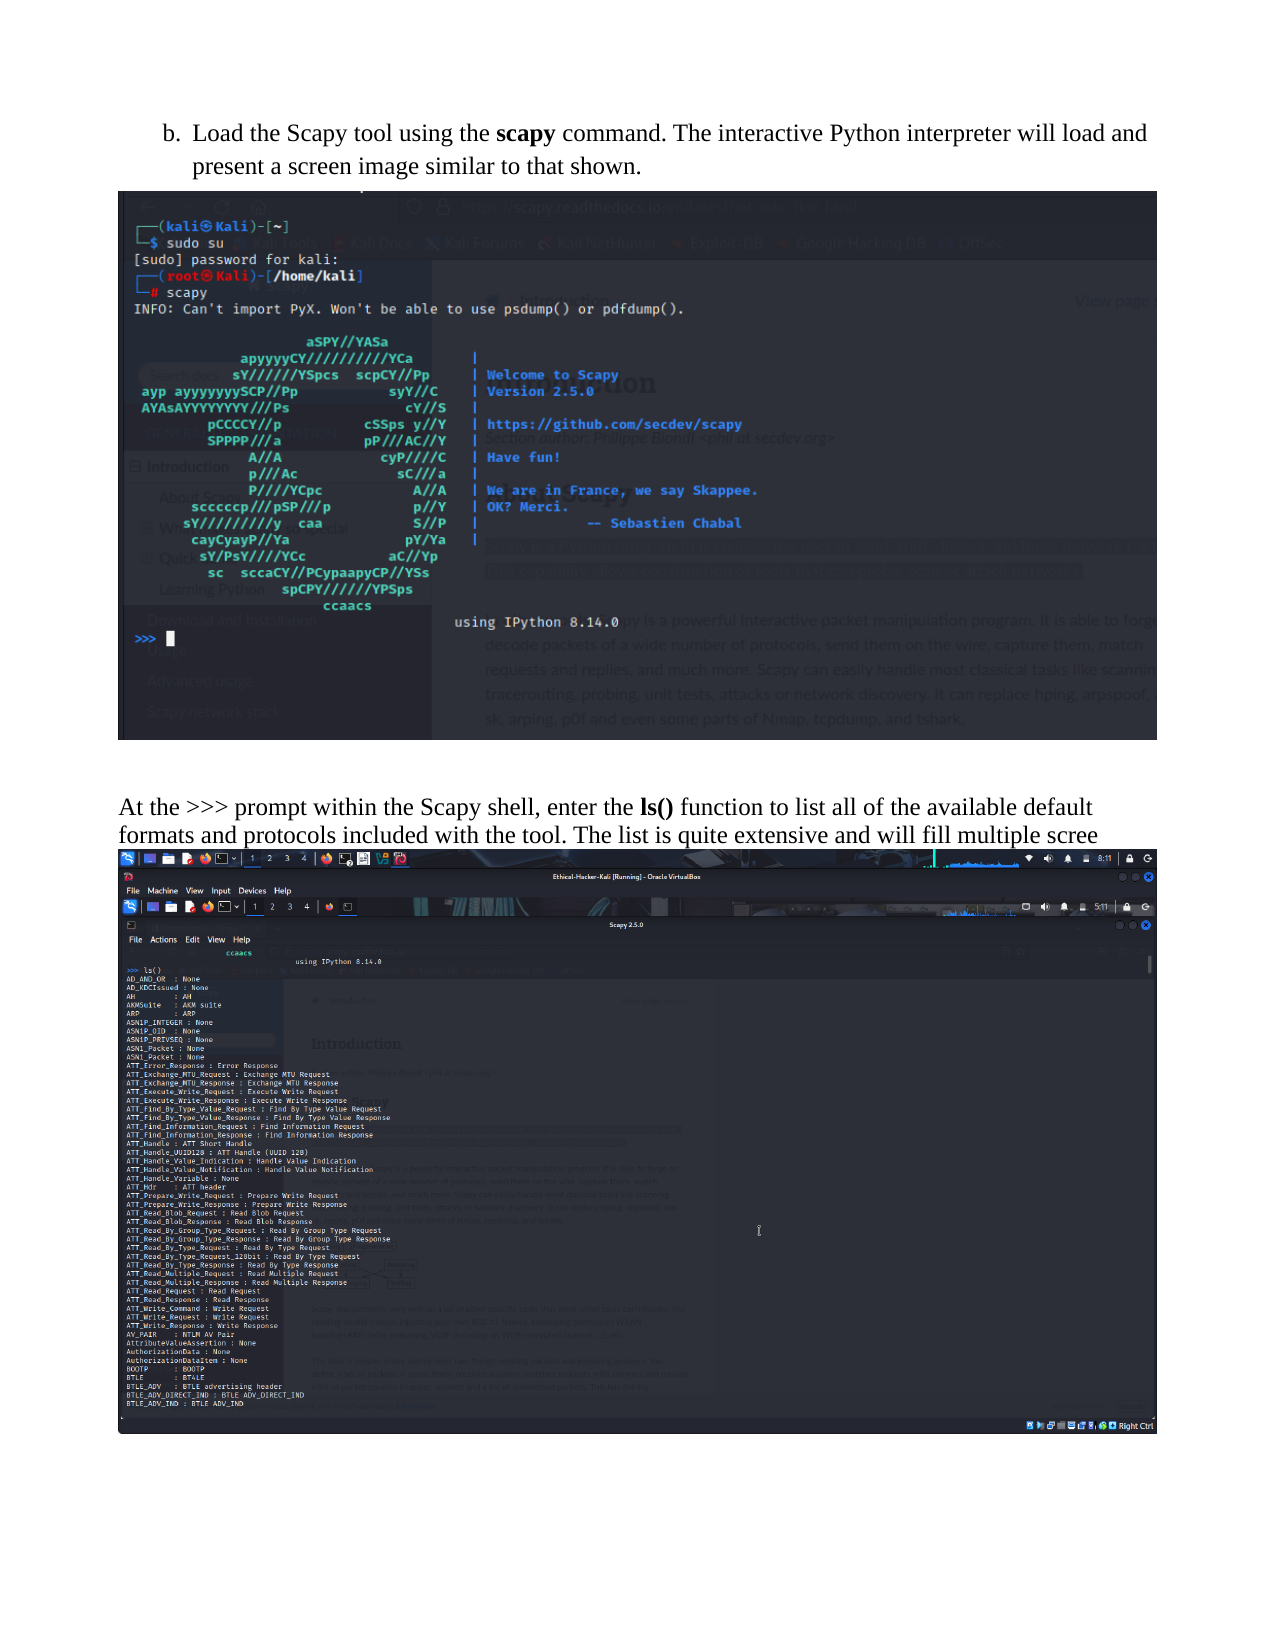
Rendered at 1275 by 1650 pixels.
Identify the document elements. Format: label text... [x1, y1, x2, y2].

list Load the Scapy tool using the scapy command. The interactive Python interpreter will load and present a screen image similar to that shown. [162, 118, 1157, 180]
picture [118, 191, 1157, 740]
text At the >>> prompt within the Scapy shell, enter the ls() function to list all of the available default formats and protocols included with the tool. The list is quite extensive and will fill multiple scree [118, 792, 1157, 849]
picture [118, 849, 1157, 1434]
